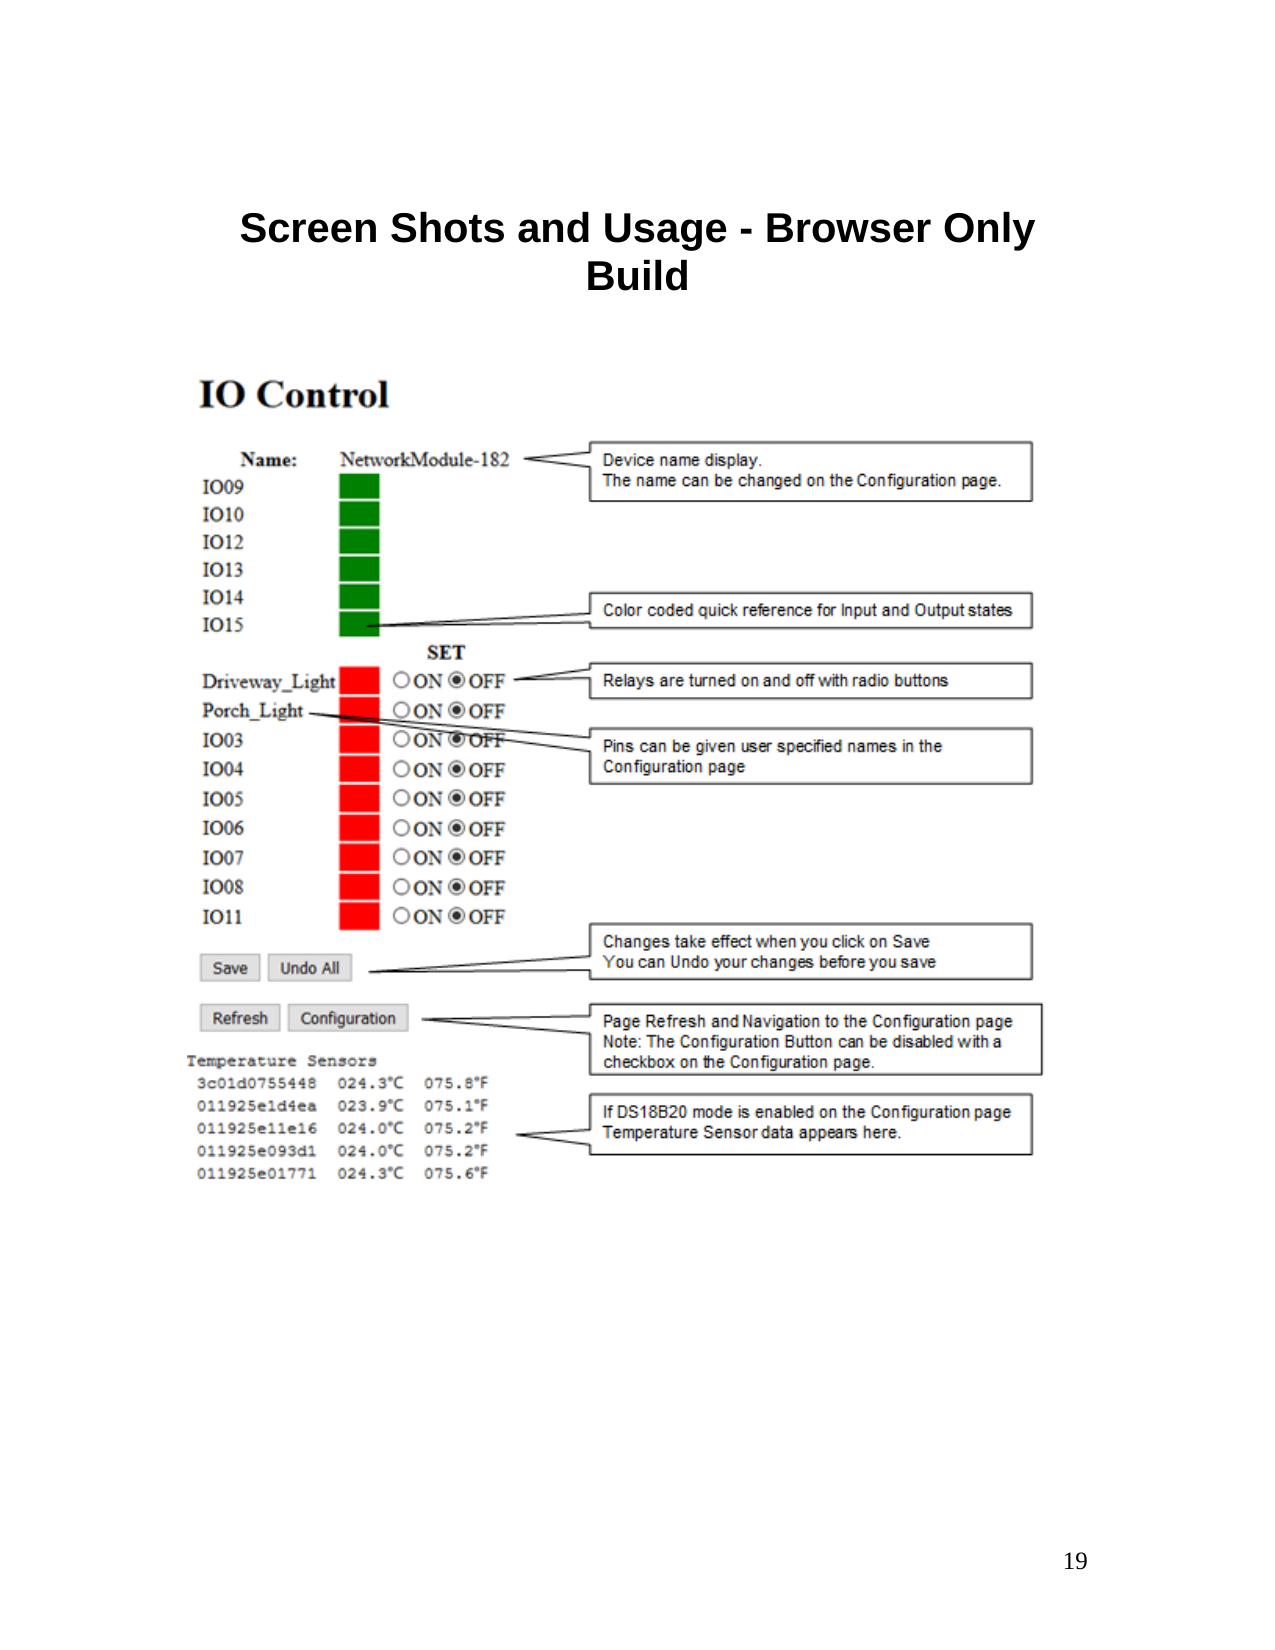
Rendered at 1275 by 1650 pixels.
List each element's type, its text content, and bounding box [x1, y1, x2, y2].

picture [187, 363, 1060, 1201]
subtitle Screen Shots and Usage - Browser Only Build [187, 204, 1087, 299]
